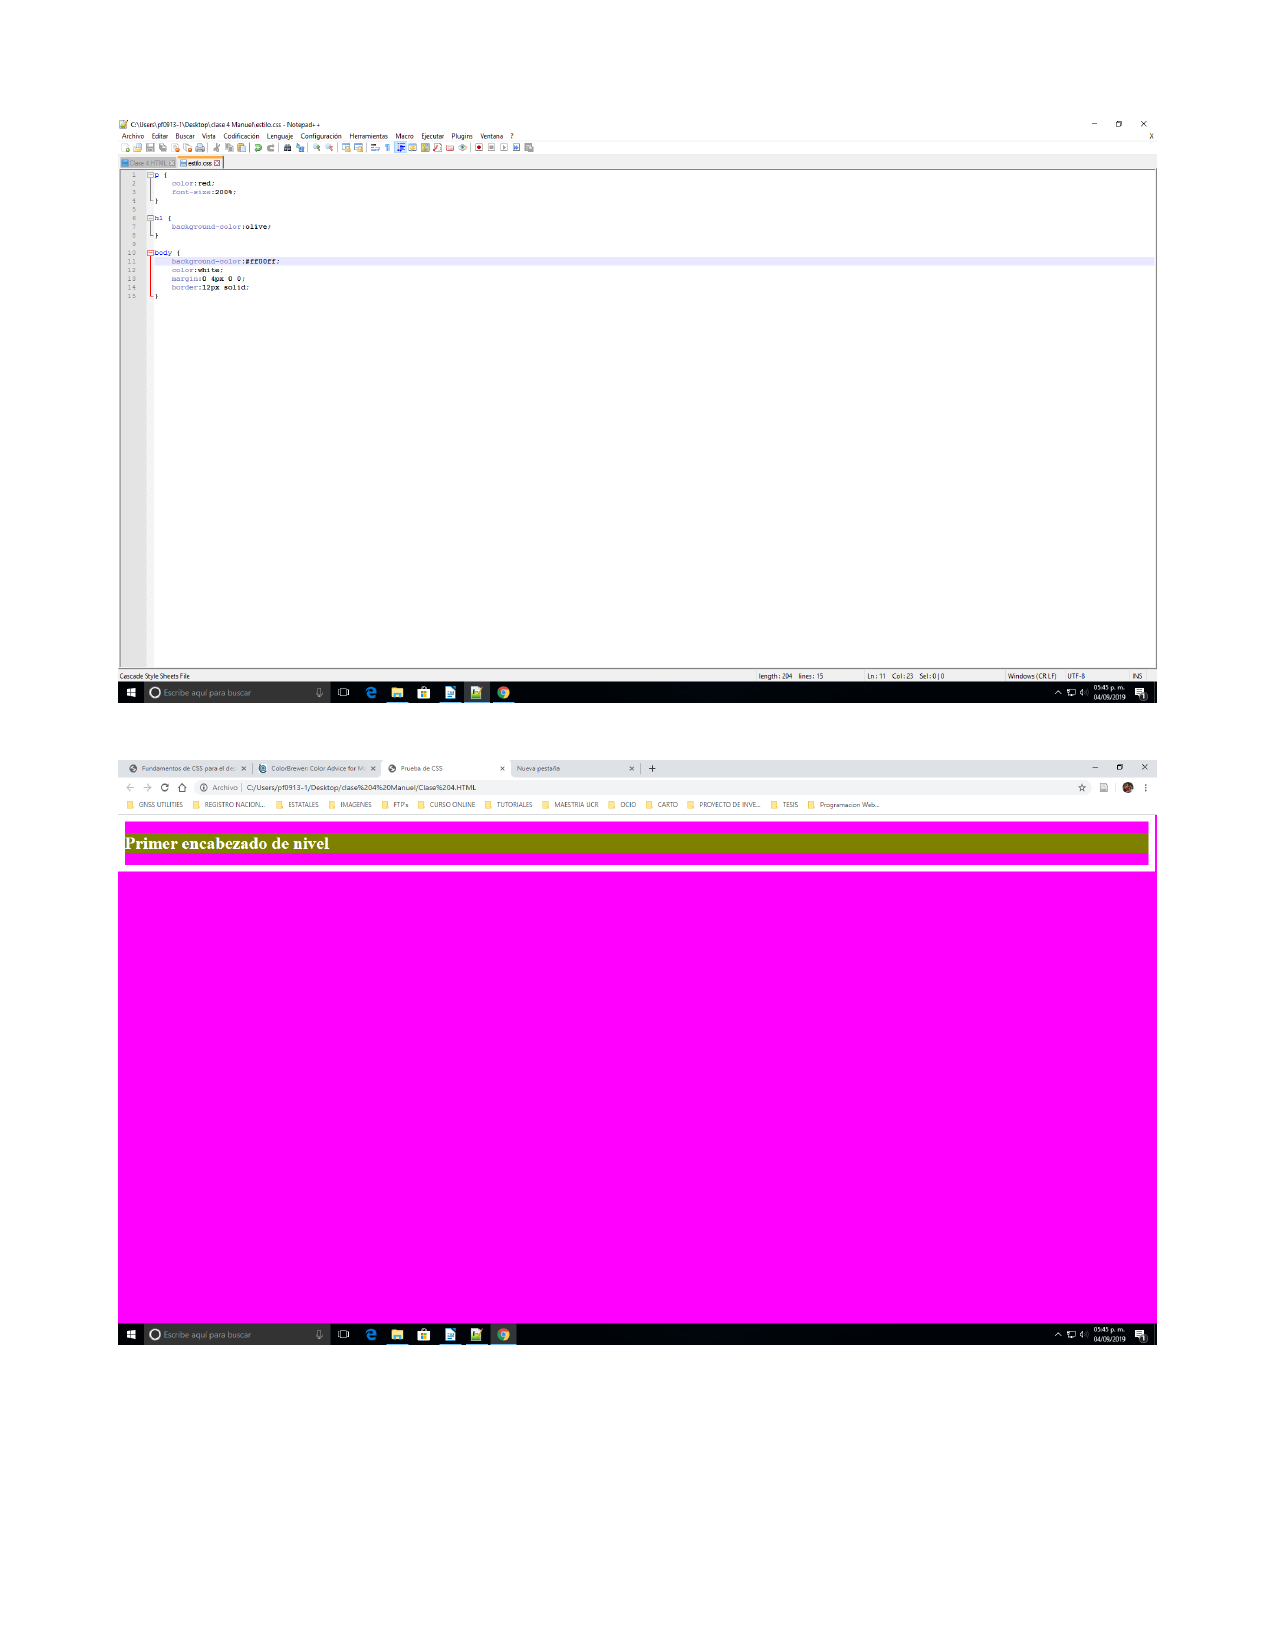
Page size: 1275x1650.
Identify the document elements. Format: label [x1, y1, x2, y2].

picture [118, 760, 1157, 1345]
picture [118, 118, 1157, 703]
